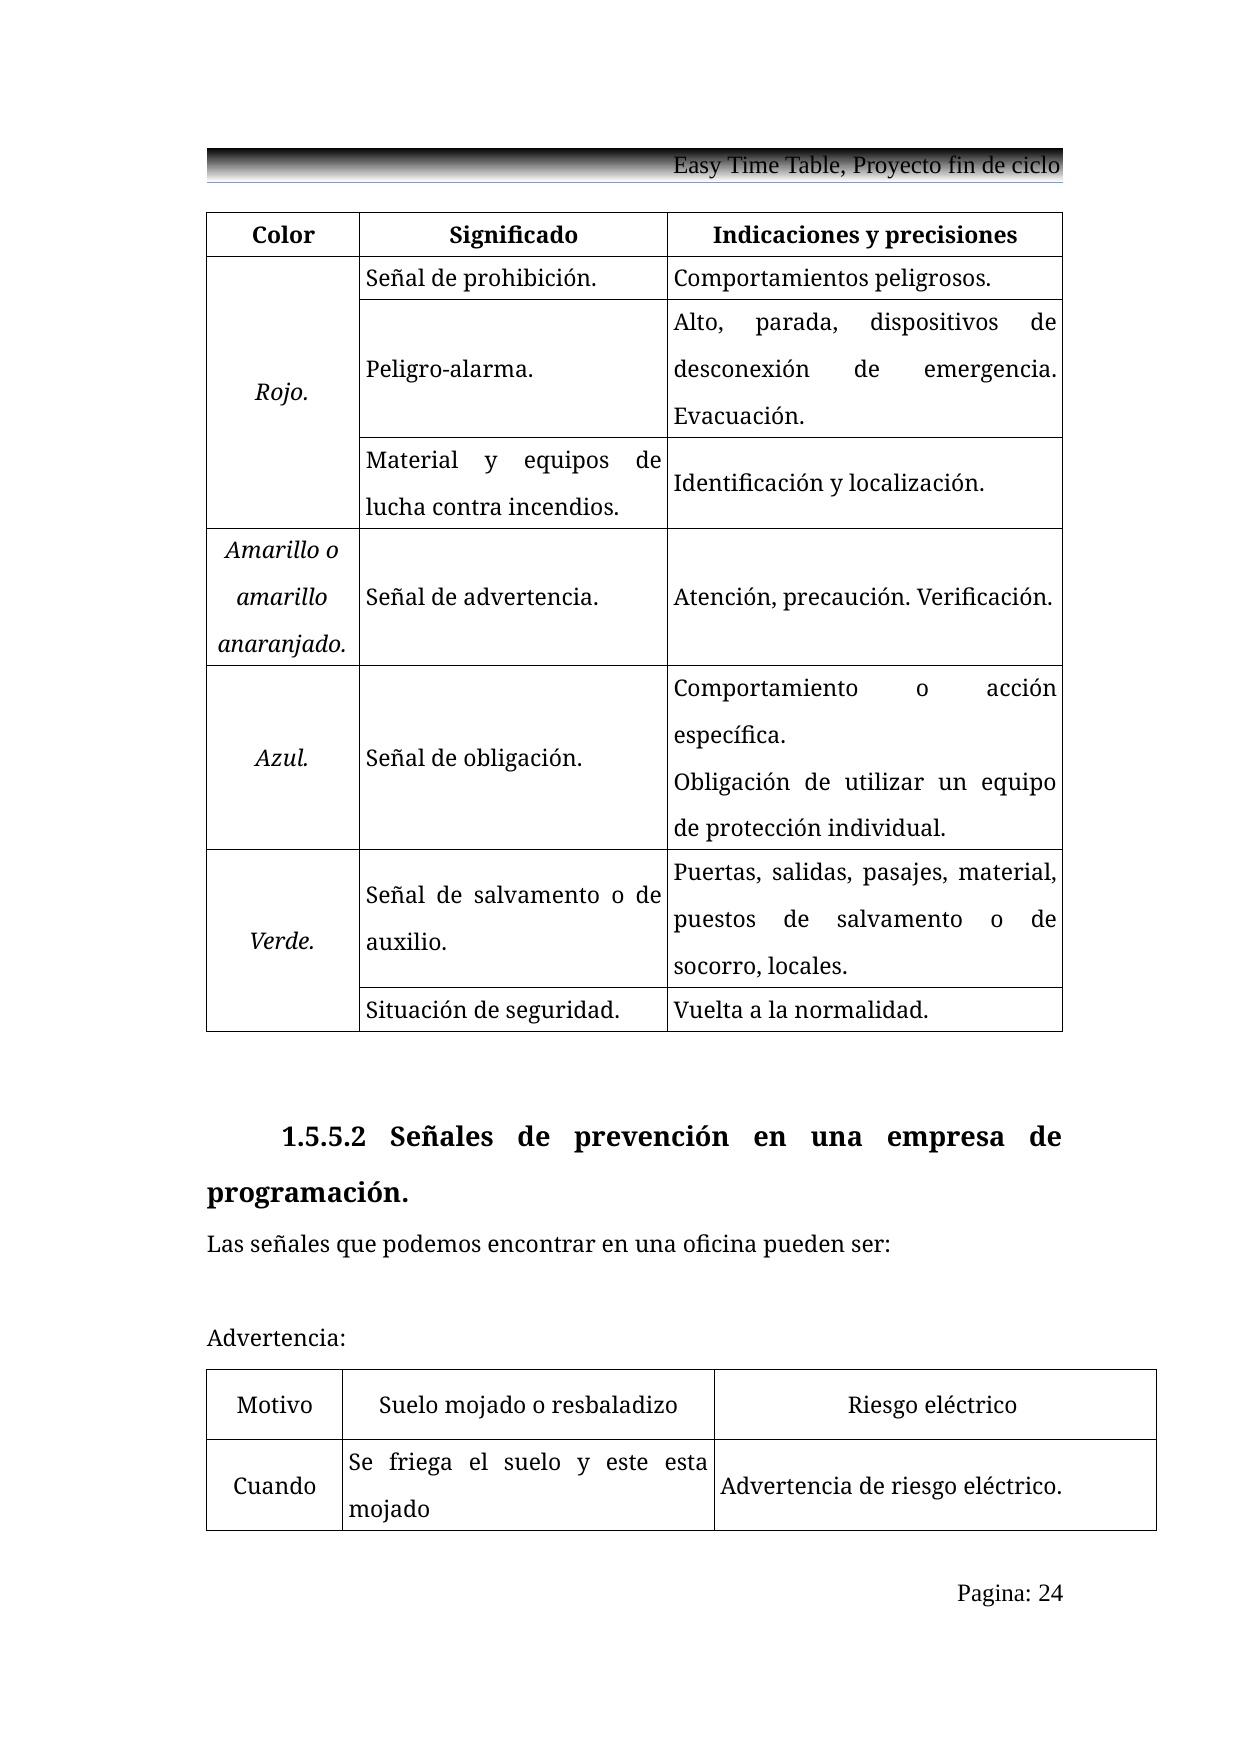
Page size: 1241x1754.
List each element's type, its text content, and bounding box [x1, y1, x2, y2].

table_cell Señal de salvamento o de auxilio. [360, 850, 667, 987]
table_cell Situación de seguridad. [360, 988, 667, 1031]
table_header Motivo [207, 1370, 342, 1439]
text Advertencia: [207, 1322, 1063, 1353]
table_header Color [207, 213, 359, 256]
table_cell Atención, precaución. Verificación. [668, 529, 1062, 665]
table_cell Rojo. [207, 257, 359, 527]
text 1.5.5.2 Señales de prevención en una empresa de programación. [207, 1118, 1063, 1210]
table_header Indicaciones y precisiones [668, 213, 1062, 256]
table_cell Comportamientos peligrosos. [668, 257, 1062, 299]
table_cell Comportamiento o acción específica. Obligación de utilizar un equipo de protección individual. [668, 666, 1062, 849]
table_cell Verde. [207, 850, 359, 1031]
table_cell Amarillo o amarillo anaranjado. [207, 529, 359, 665]
table_header Significado [360, 213, 667, 256]
table_cell Cuando [207, 1440, 342, 1530]
table_cell Azul. [207, 666, 359, 849]
table_cell Vuelta a la normalidad. [668, 988, 1062, 1031]
table_cell Señal de advertencia. [360, 529, 667, 665]
table_cell Material y equipos de lucha contra incendios. [360, 438, 667, 527]
table_cell Puertas, salidas, pasajes, material, puestos de salvamento o de socorro, locales. [668, 850, 1062, 987]
table_cell Se friega el suelo y este esta mojado [343, 1440, 714, 1530]
table_cell Señal de prohibición. [360, 257, 667, 299]
table_cell Identificación y localización. [668, 438, 1062, 527]
text Las señales que podemos encontrar en una oficina pueden ser: [207, 1228, 1063, 1260]
table_cell Peligro-alarma. [360, 300, 667, 437]
table_header Suelo mojado o resbaladizo [343, 1370, 714, 1439]
table_cell Alto, parada, dispositivos de desconexión de emergencia. Evacuación. [668, 300, 1062, 437]
table_cell Señal de obligación. [360, 666, 667, 849]
table_header Riesgo eléctrico [715, 1370, 1156, 1439]
table_cell Advertencia de riesgo eléctrico. [715, 1440, 1156, 1530]
